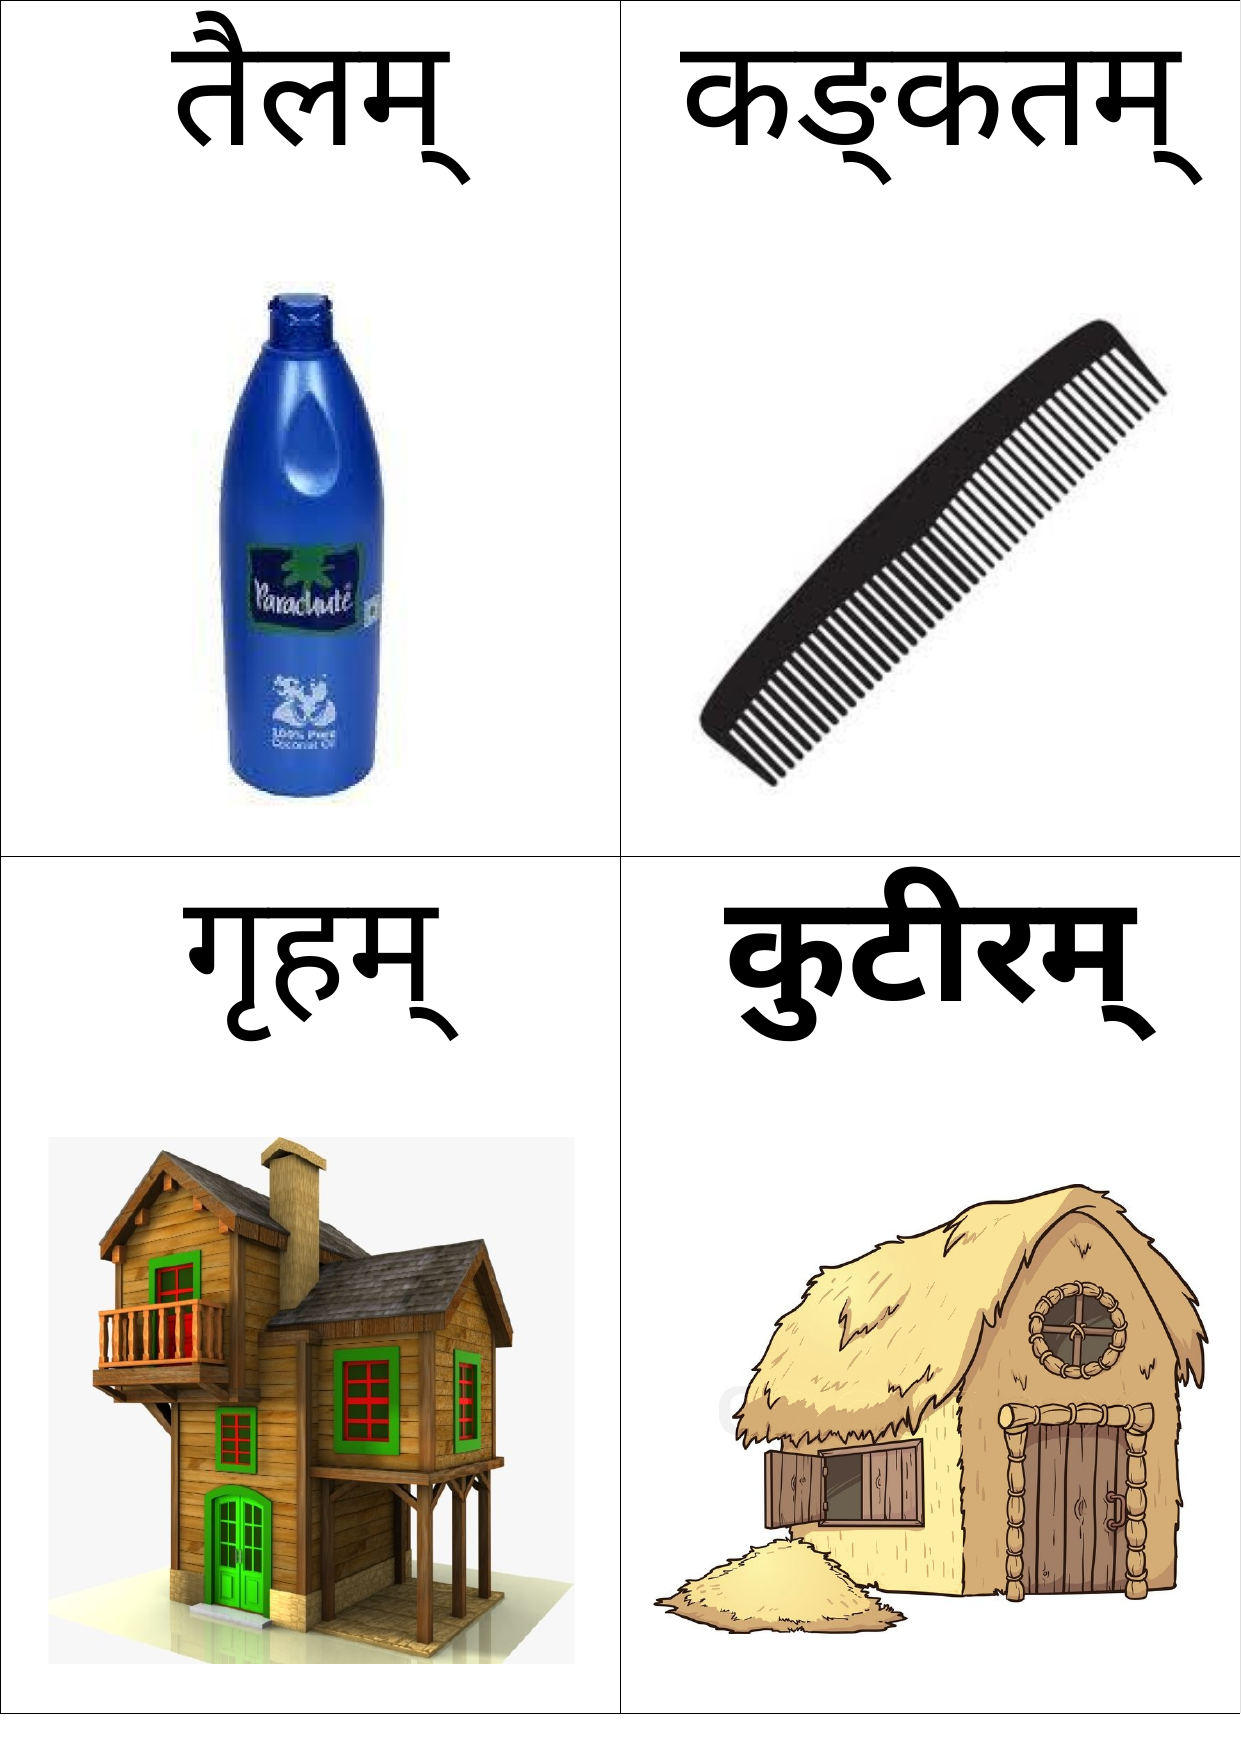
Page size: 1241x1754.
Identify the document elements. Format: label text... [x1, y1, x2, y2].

picture [48, 1137, 575, 1664]
picture [692, 313, 1176, 798]
table_cell गृहम् [1, 857, 620, 1712]
picture [49, 281, 551, 807]
table_cell कङ्कतम् [621, 1, 1240, 856]
picture [653, 1184, 1209, 1634]
table_cell कुटीरम् [621, 857, 1240, 1712]
table_cell तैलम् [1, 1, 620, 856]
